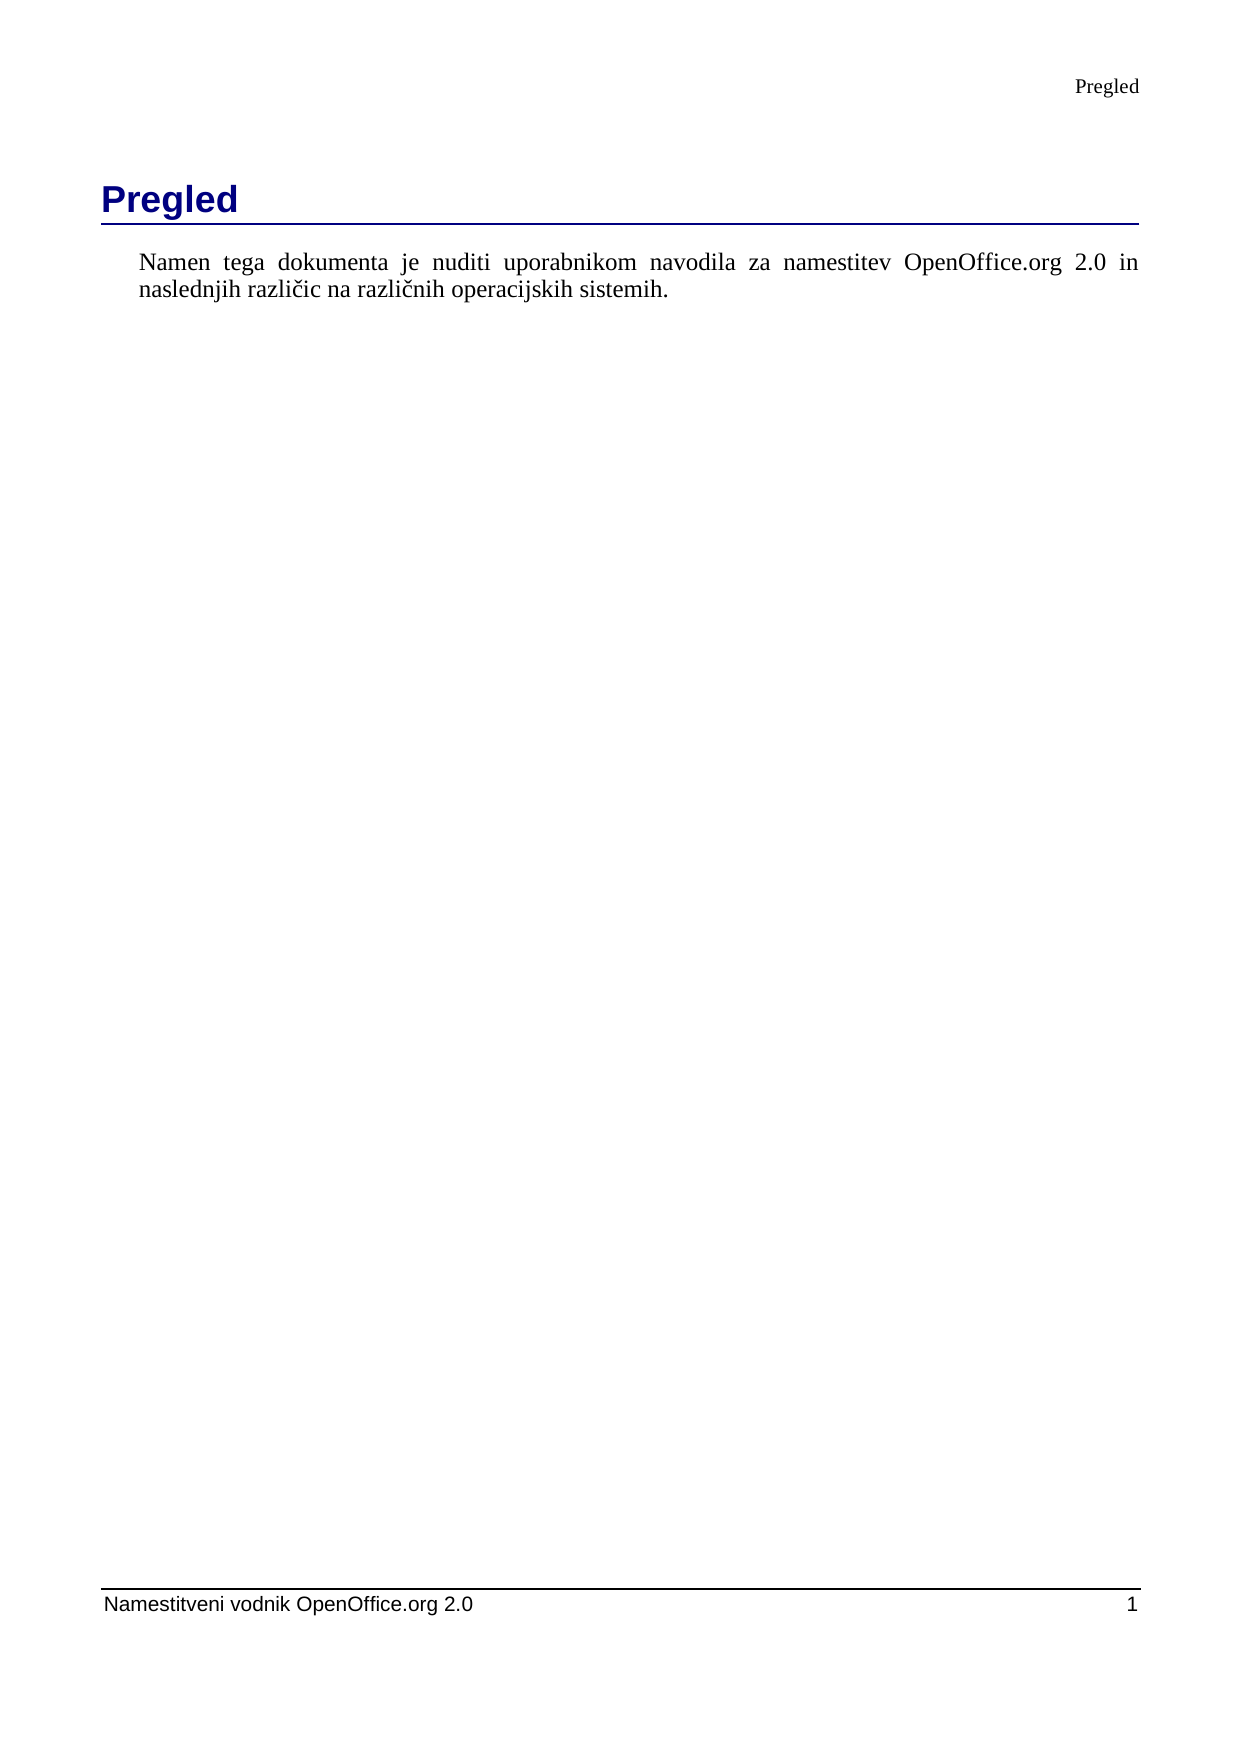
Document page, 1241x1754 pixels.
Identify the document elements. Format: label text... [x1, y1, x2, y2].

subtitle Pregled [101, 179, 1139, 223]
text Namen tega dokumenta je nuditi uporabnikom navodila za namestitev OpenOffice.org 2.0 in naslednjih različic na različnih operacijskih sistemih. [138, 247, 1139, 303]
